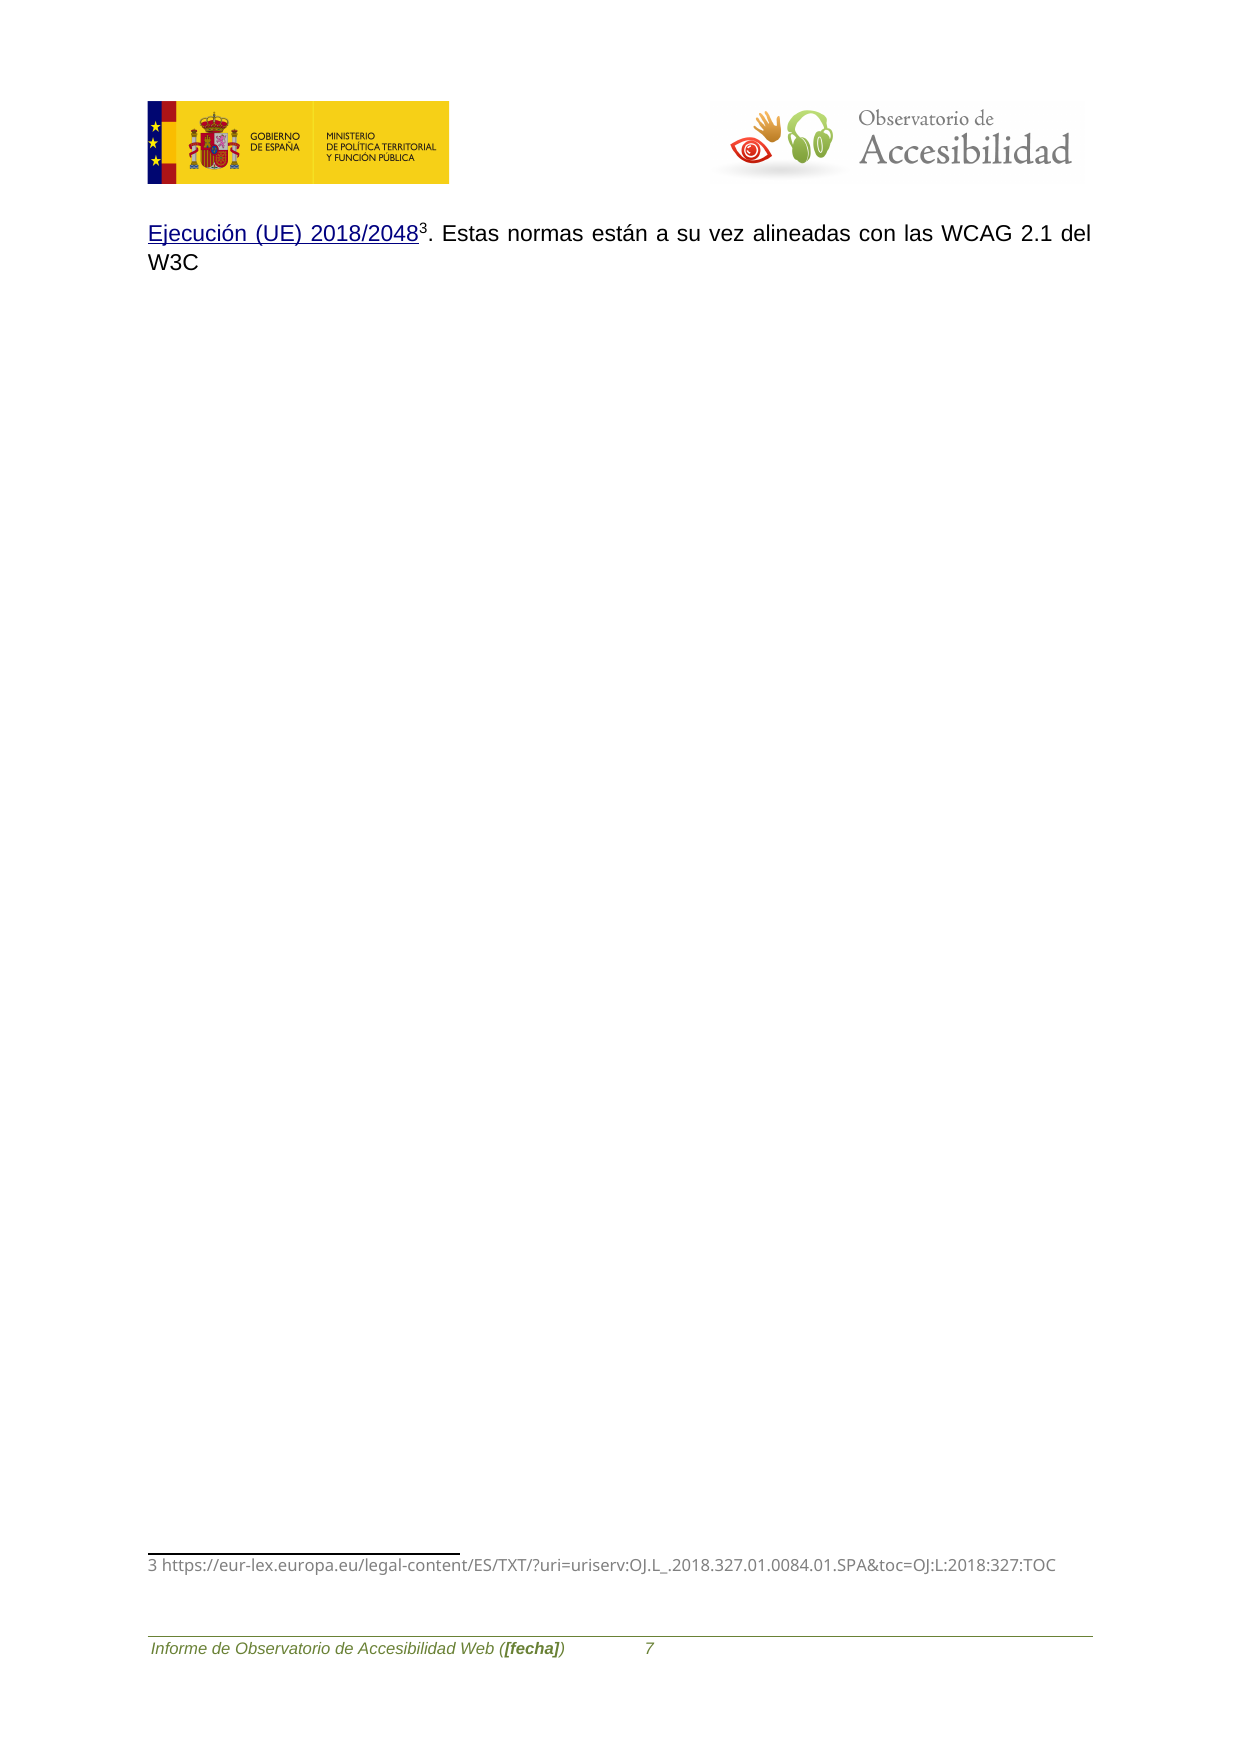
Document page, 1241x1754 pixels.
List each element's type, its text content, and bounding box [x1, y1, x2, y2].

picture [710, 101, 1086, 184]
text Ejecución (UE) 2018/2048. Estas normas están a su vez alineadas con las WCAG 2.1 del W3C [148, 220, 1092, 275]
picture [147, 101, 450, 184]
text https://eur-lex.europa.eu/legal-content/ES/TXT/?uri=uriserv:OJ.L_.2018.327.01.0084.01.SPA&toc=OJ:L:2018:327:TOC [148, 1554, 1092, 1577]
